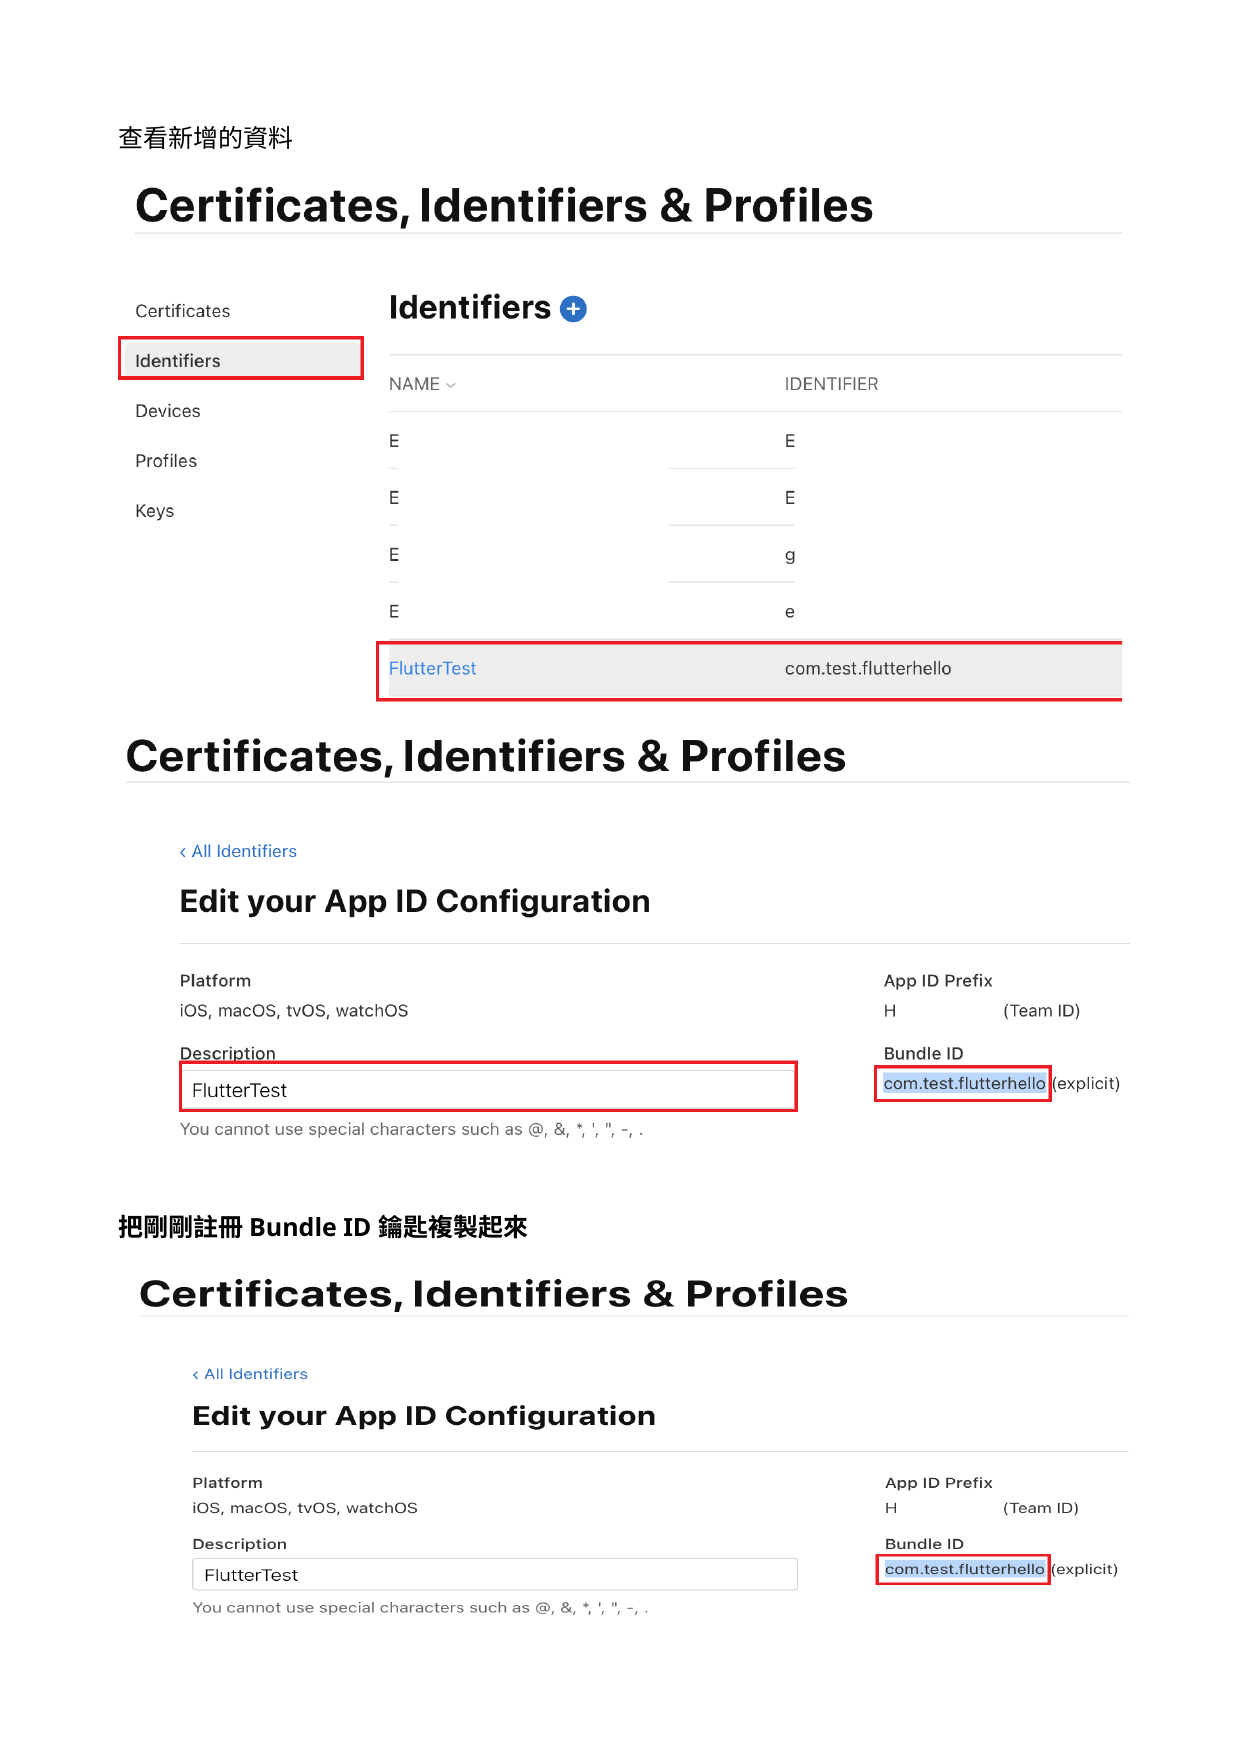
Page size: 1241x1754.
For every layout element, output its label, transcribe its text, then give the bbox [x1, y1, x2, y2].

text 查看新增的資料 [118, 118, 1122, 154]
picture [118, 174, 1123, 706]
picture [124, 1256, 1129, 1621]
picture [126, 724, 1130, 1154]
text 把剛剛註冊 Bundle ID 鑰匙複製起來 [118, 1207, 1122, 1244]
